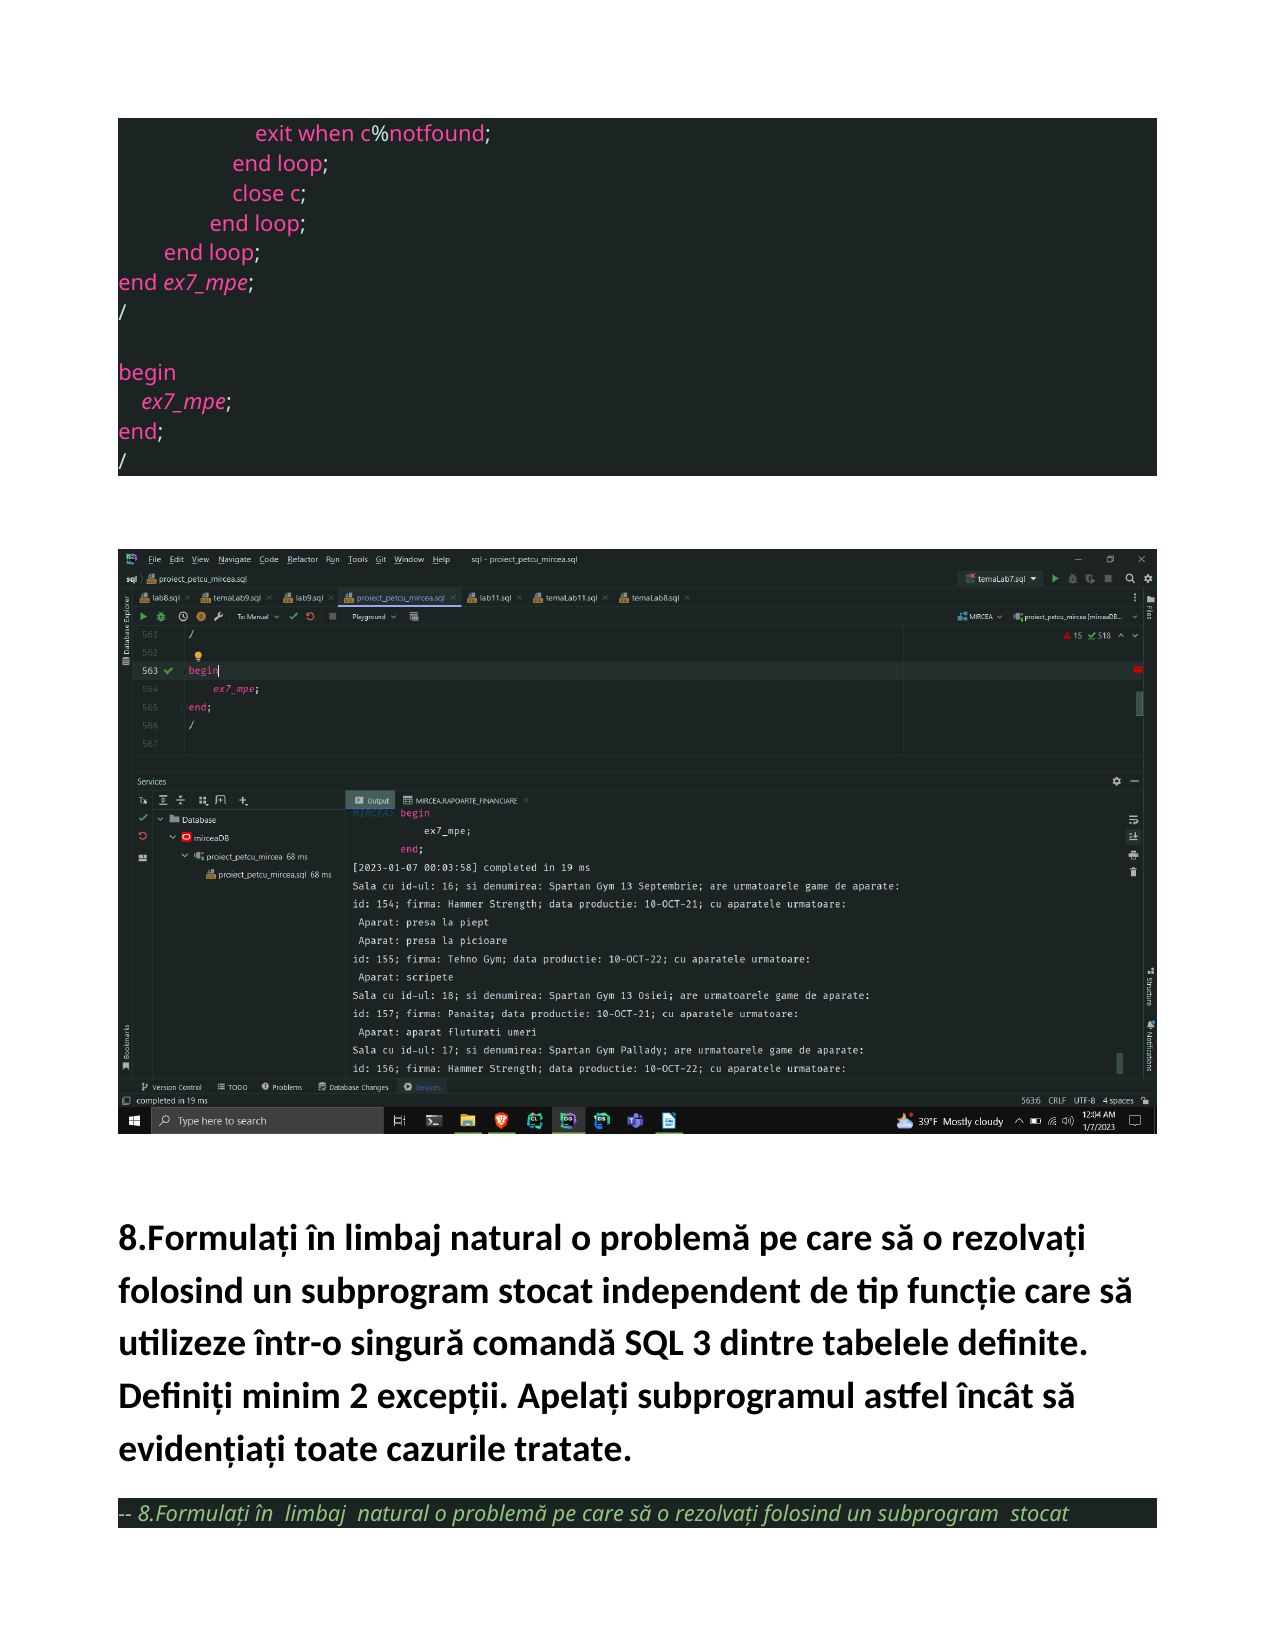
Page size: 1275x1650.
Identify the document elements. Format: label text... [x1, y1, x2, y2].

text 8.Formulați în limbaj natural o problemă pe care să o rezolvați folosind un subprogram stocat independent de tip funcție care să utilizeze într-o singură comandă SQL 3 dintre tabelele definite. Definiți minim 2 excepții. Apelați subprogramul astfel încât să evidențiați toate cazurile tratate. [118, 1214, 1157, 1471]
picture [118, 549, 1157, 1134]
text exit when c%notfound; end loop; close c; end loop; end loop; end ex7_mpe; / begin ex7_mpe; end; / [118, 118, 1157, 476]
text -- 8.Formulați în limbaj natural o problemă pe care să o rezolvați folosind un subprogram stocat [118, 1498, 1157, 1528]
